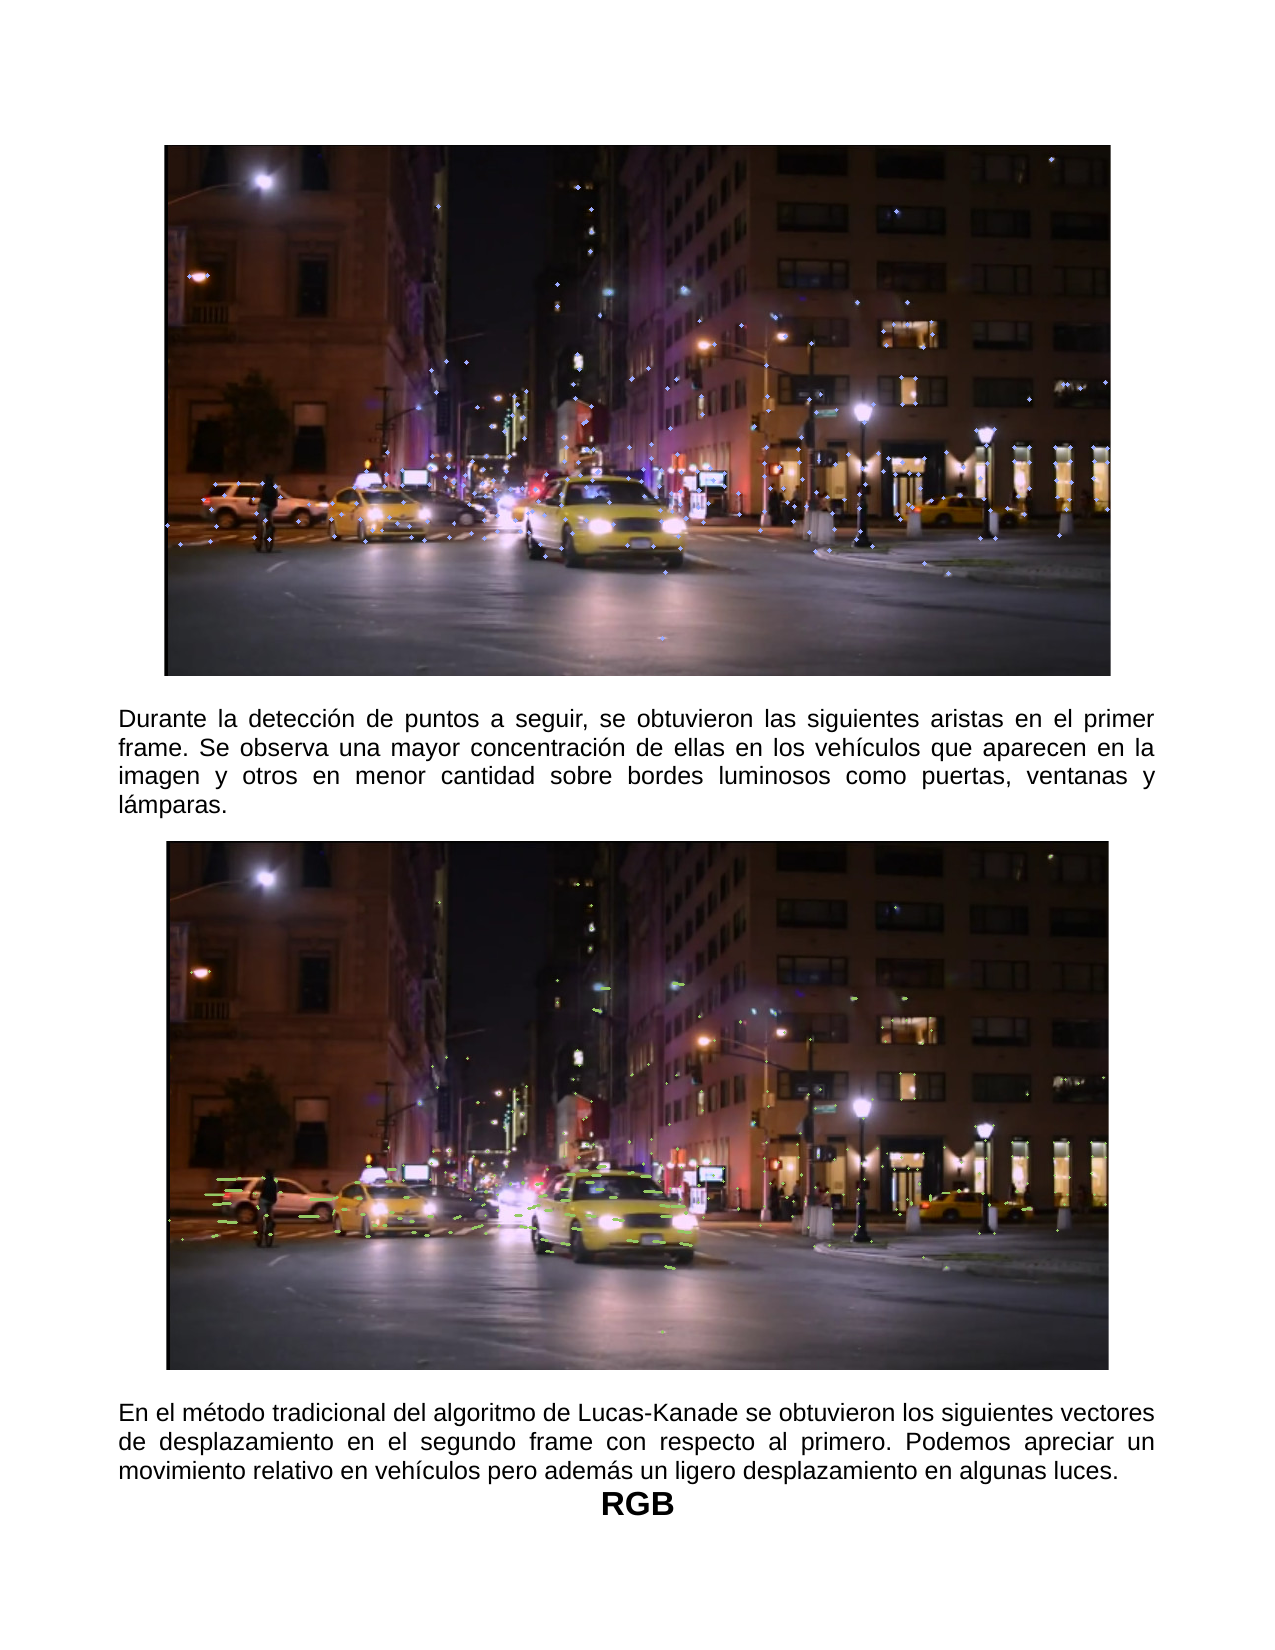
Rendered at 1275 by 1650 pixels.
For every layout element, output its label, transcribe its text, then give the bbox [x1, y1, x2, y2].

picture [164, 145, 1111, 676]
picture [166, 841, 1109, 1370]
text RGB [118, 1484, 1157, 1523]
text Durante la detección de puntos a seguir, se obtuvieron las siguientes aristas en el primer frame. Se observa una mayor concentración de ellas en los vehículos que aparecen en la imagen y otros en menor cantidad sobre bordes luminosos como puertas, ventanas y lámparas. [118, 704, 1157, 819]
text En el método tradicional del algoritmo de Lucas-Kanade se obtuvieron los siguientes vectores de desplazamiento en el segundo frame con respecto al primero. Podemos apreciar un movimiento relativo en vehículos pero además un ligero desplazamiento en algunas luces. [118, 1398, 1157, 1484]
